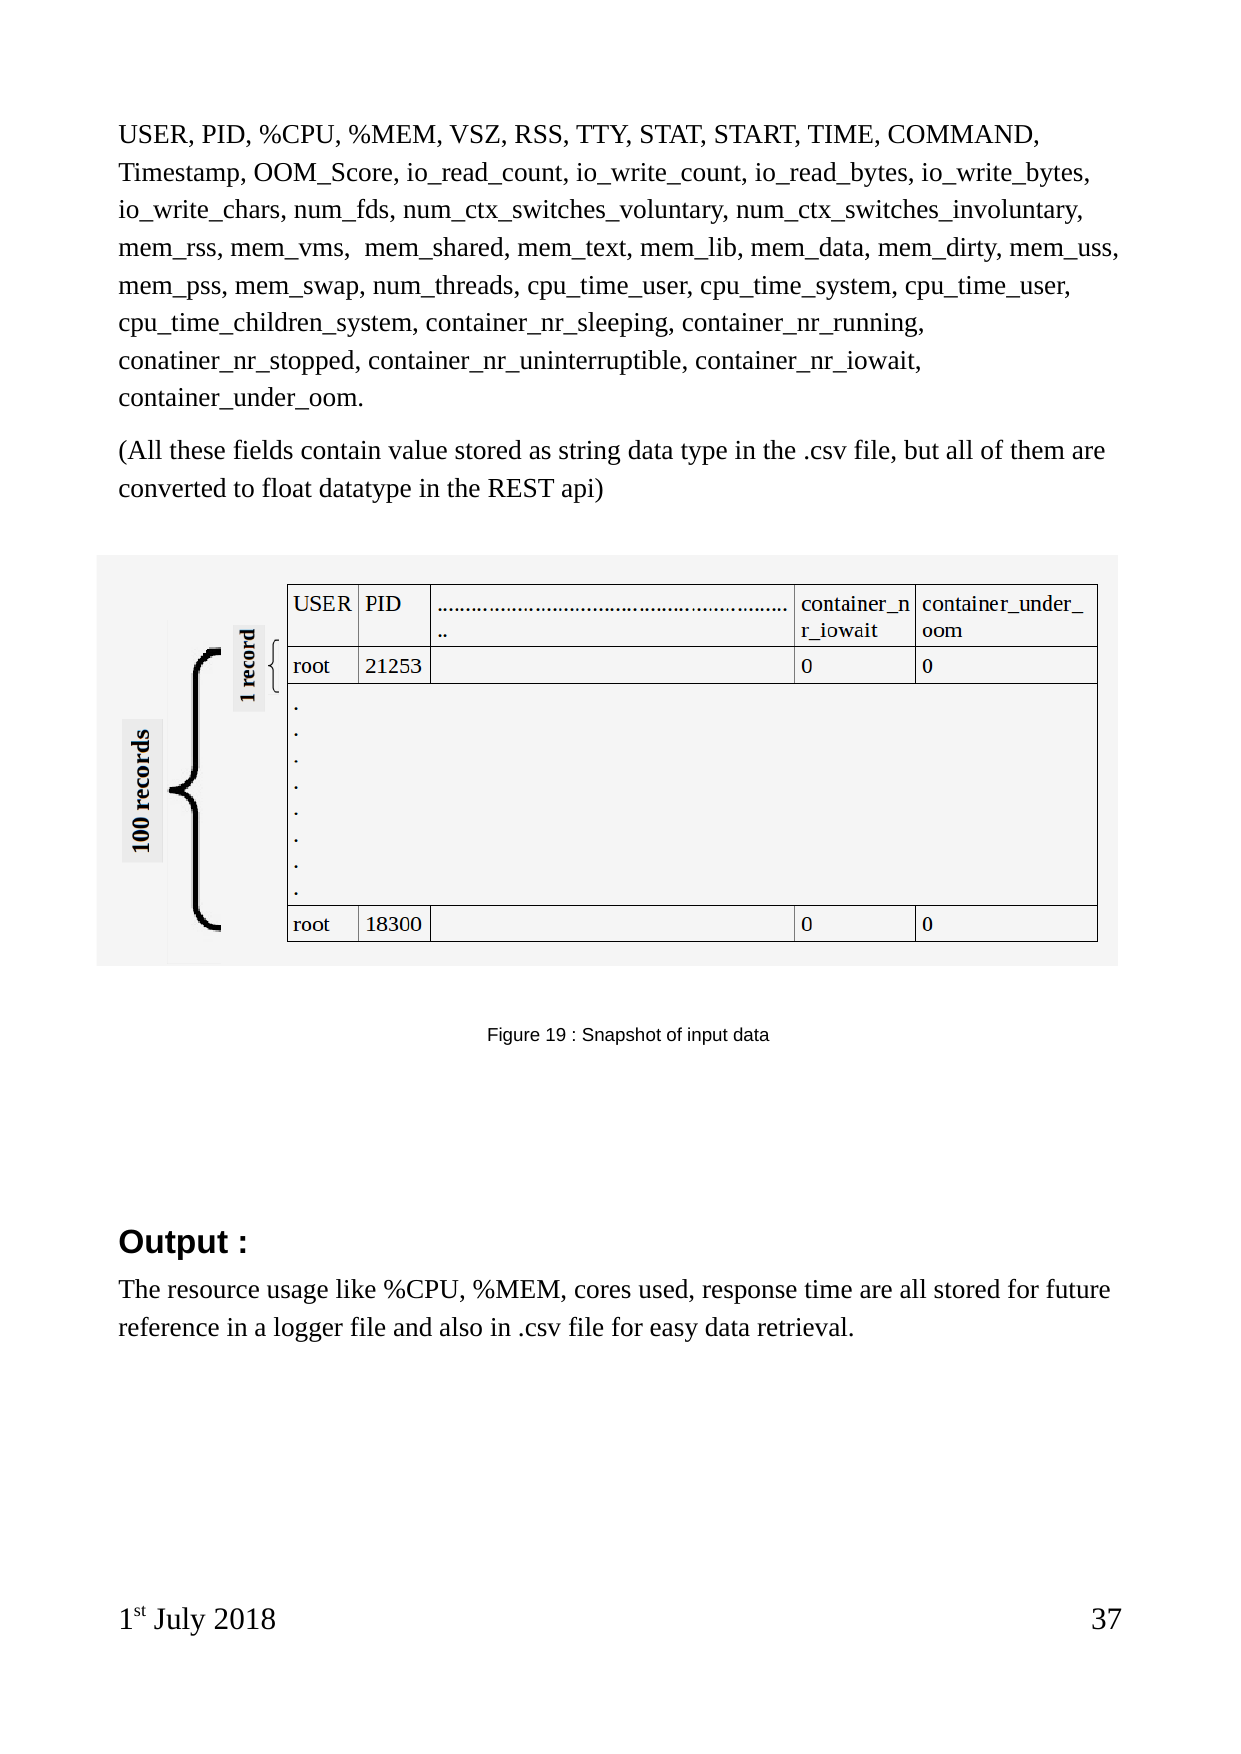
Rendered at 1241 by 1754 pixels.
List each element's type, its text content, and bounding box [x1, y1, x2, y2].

subtitle Figure 19 : Snapshot of input data [118, 1024, 1122, 1046]
text (All these fields contain value stored as string data type in the .csv file, but all of them are converted to float datatype in the REST api) [118, 433, 1122, 503]
picture [96, 555, 1118, 966]
text USER, PID, %CPU, %MEM, VSZ, RSS, TTY, STAT, START, TIME, COMMAND, Timestamp, OOM_Score, io_read_count, io_write_count, io_read_bytes, io_write_bytes, io_write_chars, num_fds, num_ctx_switches_voluntary, num_ctx_switches_involuntary, mem_rss, mem_vms, mem_shared, mem_text, mem_lib, mem_data, mem_dirty, mem_uss, mem_pss, mem_swap, num_threads, cpu_time_user, cpu_time_system, cpu_time_user, cpu_time_children_system, container_nr_sleeping, container_nr_running, conatiner_nr_stopped, container_nr_uninterruptible, container_nr_iowait, container_under_oom. [118, 118, 1122, 413]
text The resource usage like %CPU, %MEM, cores used, response time are all stored for future reference in a logger file and also in .csv file for easy data retrieval. [118, 1273, 1122, 1342]
subtitle Output : [118, 1222, 1122, 1261]
